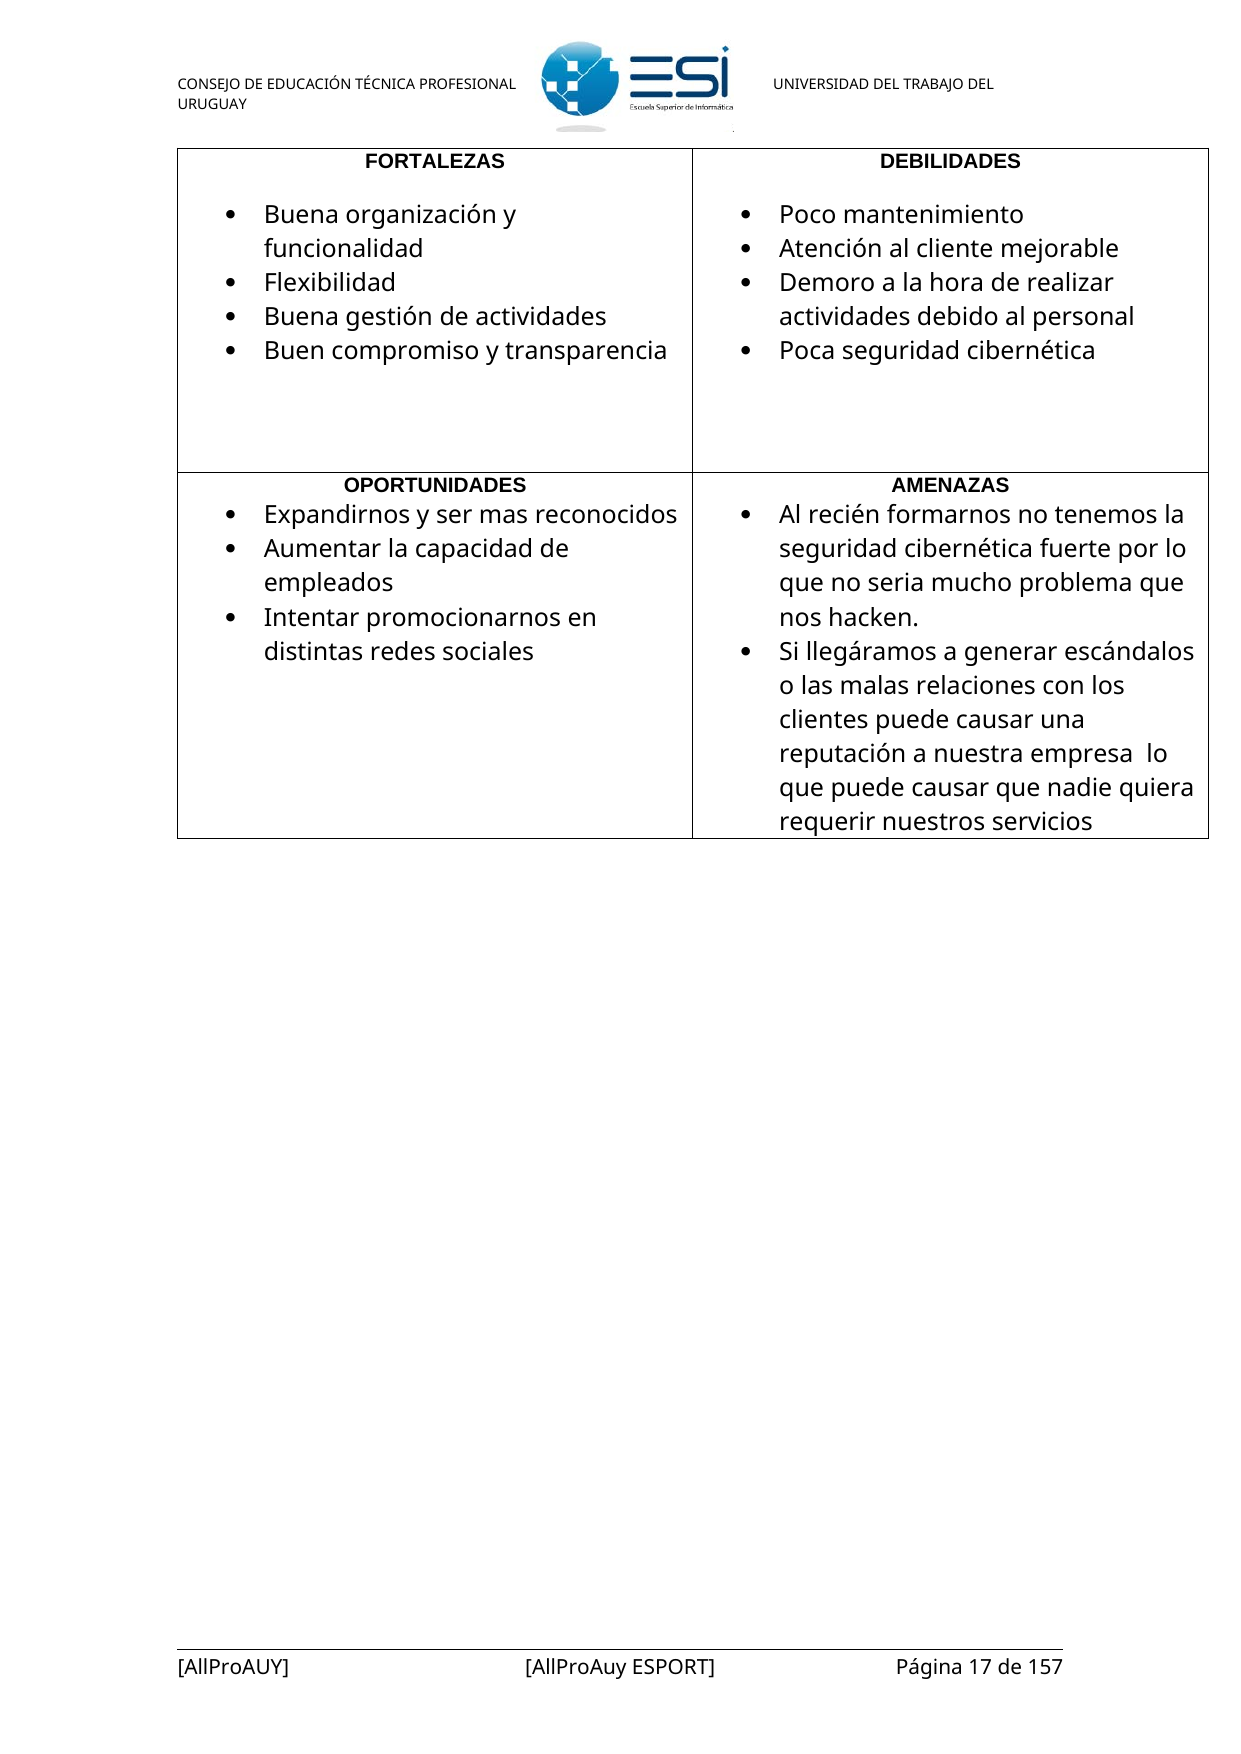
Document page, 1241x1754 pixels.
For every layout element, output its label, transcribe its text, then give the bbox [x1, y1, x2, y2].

table_cell AMENAZAS Al recién formarnos no tenemos la seguridad cibernética fuerte por lo que no seria mucho problema que nos hacken. Si llegáramos a generar escándalos o las malas relaciones con los clientes puede causar una reputación a nuestra empresa lo que puede causar que nadie quiera requerir nuestros servicios [693, 473, 1208, 838]
table_header DEBILIDADES Poco mantenimiento Atención al cliente mejorable Demoro a la hora de realizar actividades debido al personal Poca seguridad cibernética [693, 149, 1208, 472]
picture [534, 39, 734, 132]
table_cell OPORTUNIDADES Expandirnos y ser mas reconocidos Aumentar la capacidad de empleados Intentar promocionarnos en distintas redes sociales [178, 473, 692, 838]
table_header FORTALEZAS Buena organización y funcionalidad Flexibilidad Buena gestión de actividades Buen compromiso y transparencia [178, 149, 692, 472]
